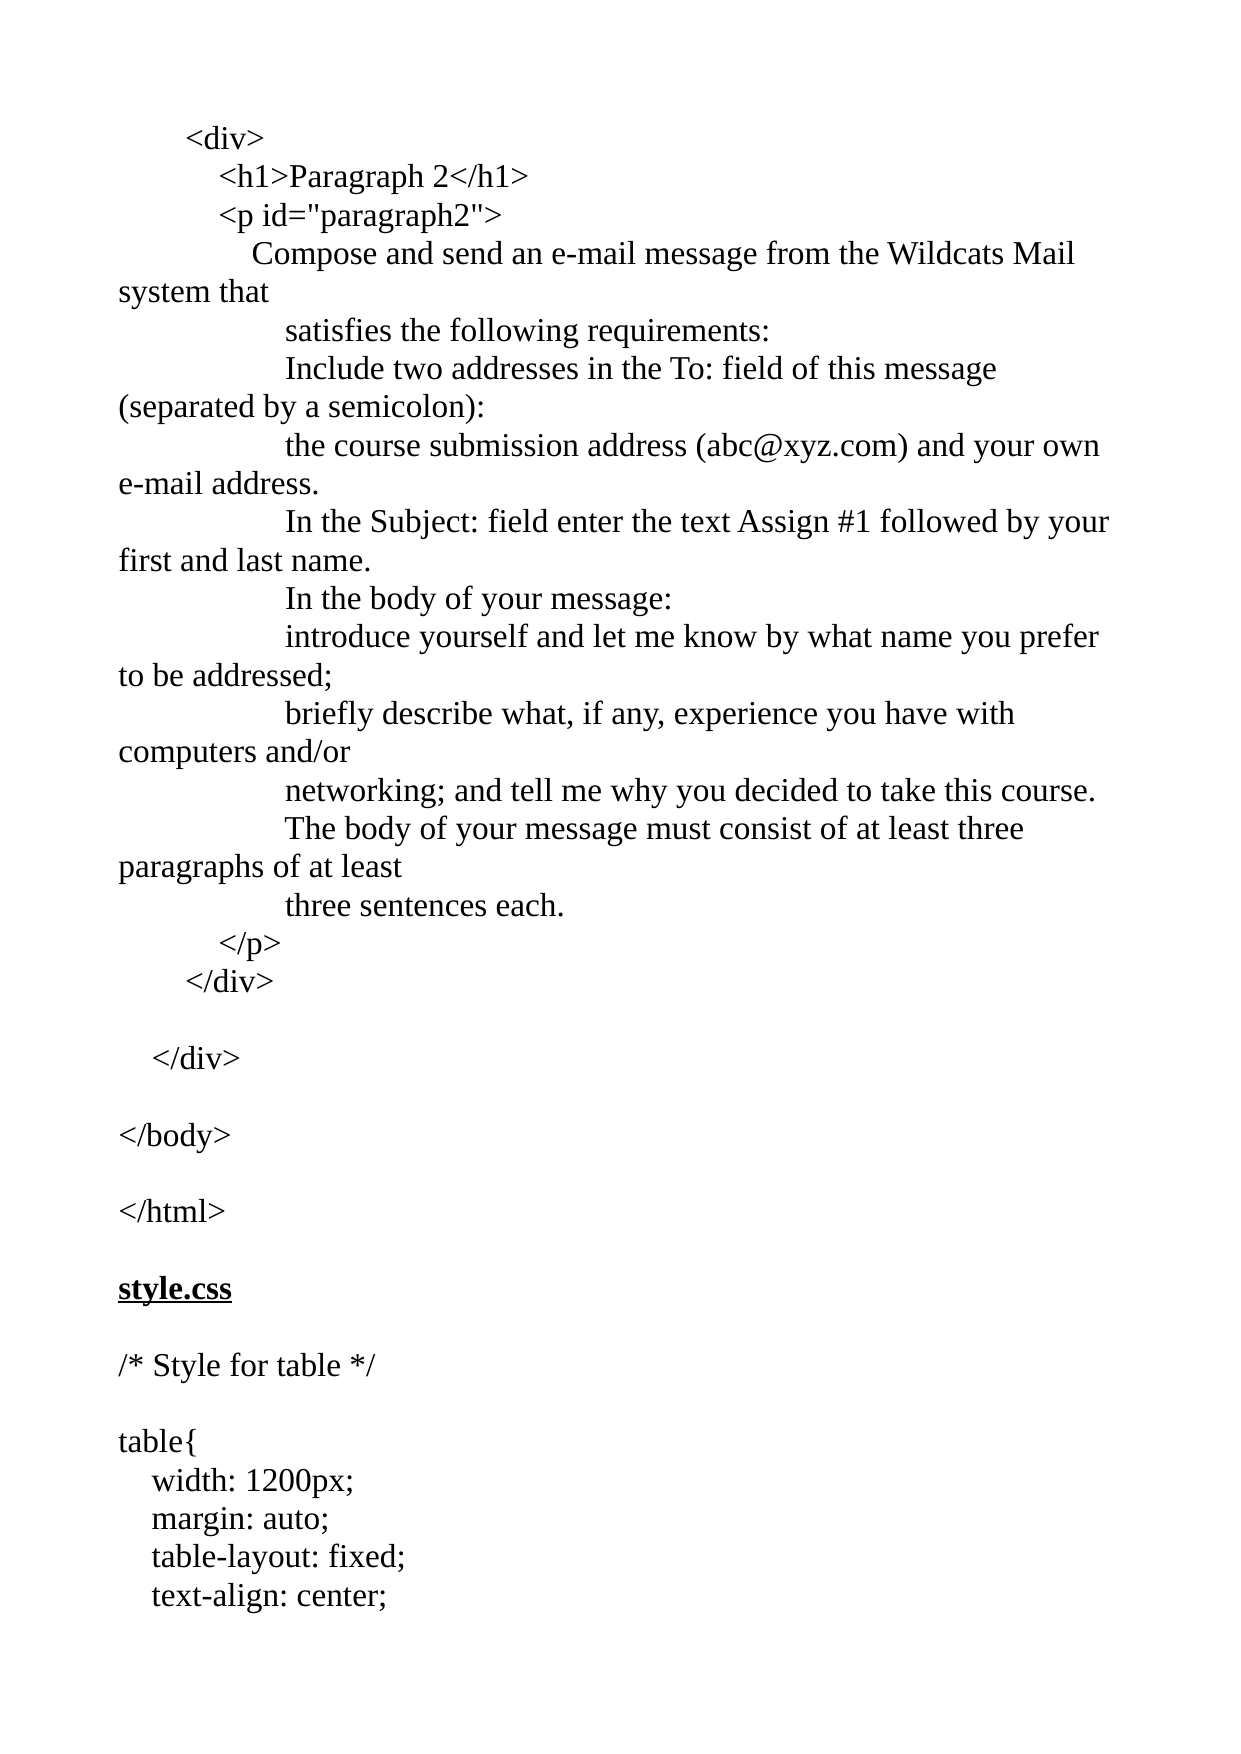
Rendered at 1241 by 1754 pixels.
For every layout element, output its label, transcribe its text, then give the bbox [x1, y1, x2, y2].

text briefly describe what, if any, experience you have with computers and/or [118, 693, 1122, 770]
text </html> [118, 1191, 1122, 1230]
text text-align: center; [118, 1575, 1122, 1613]
text table-layout: fixed; [118, 1536, 1122, 1575]
text style.css [118, 1268, 1122, 1306]
text In the Subject: field enter the text Assign #1 followed by your first and last name. [118, 501, 1122, 578]
text The body of your message must consist of at least three paragraphs of at least [118, 808, 1122, 885]
text Compose and send an e-mail message from the Wildcats Mail system that [118, 233, 1122, 310]
text introduce yourself and let me know by what name you prefer to be addressed; [118, 616, 1122, 693]
text <p id="paragraph2"> [118, 195, 1122, 233]
text width: 1200px; [118, 1460, 1122, 1498]
text </div> [118, 1038, 1122, 1076]
text In the body of your message: [118, 578, 1122, 616]
text networking; and tell me why you decided to take this course. [118, 770, 1122, 808]
text <div> [118, 118, 1122, 156]
text </p> [118, 923, 1122, 961]
text margin: auto; [118, 1498, 1122, 1536]
text </div> [118, 961, 1122, 1000]
text table{ [118, 1421, 1122, 1460]
text three sentences each. [118, 885, 1122, 923]
text <h1>Paragraph 2</h1> [118, 156, 1122, 195]
text </body> [118, 1115, 1122, 1153]
text Include two addresses in the To: field of this message (separated by a semicolon): [118, 348, 1122, 425]
text /* Style for table */ [118, 1345, 1122, 1383]
text satisfies the following requirements: [118, 310, 1122, 348]
text the course submission address (abc@xyz.com) and your own e-mail address. [118, 425, 1122, 501]
